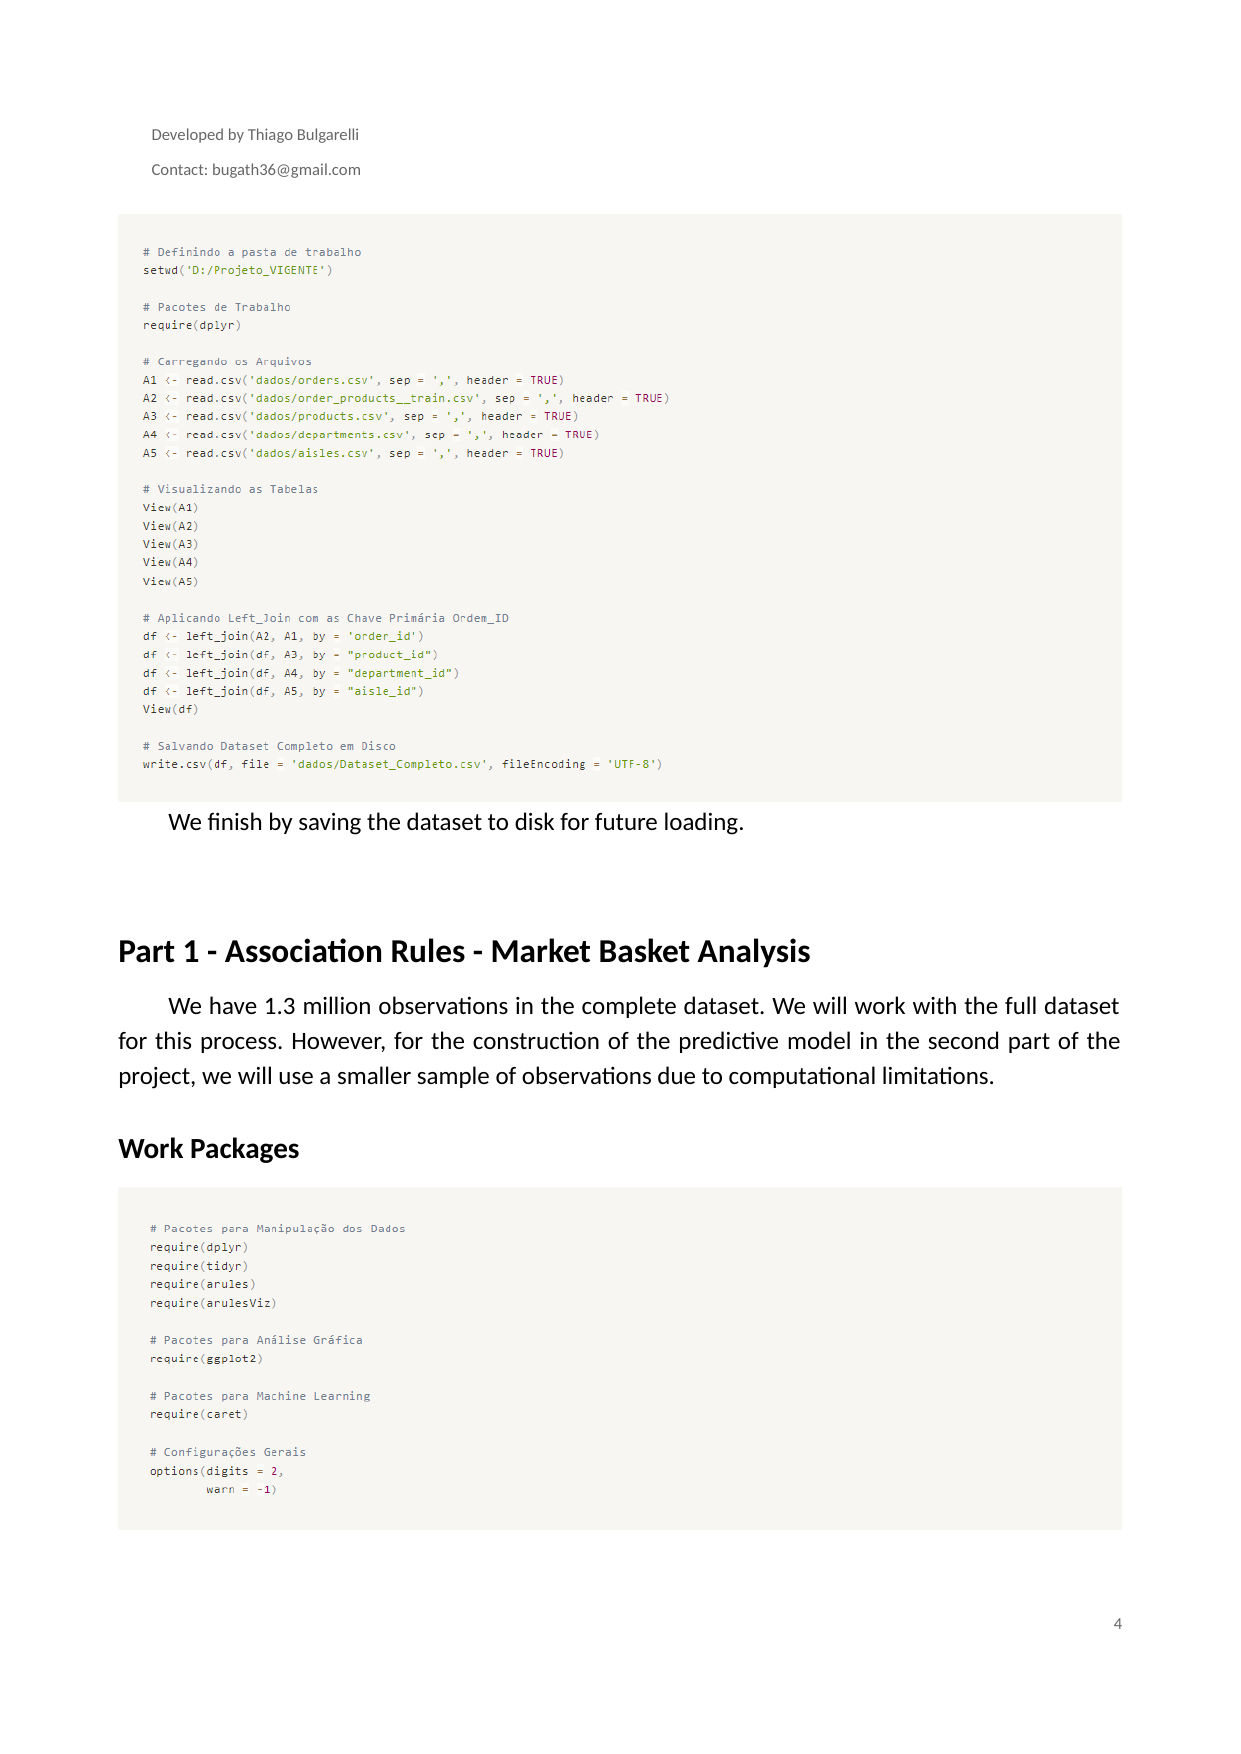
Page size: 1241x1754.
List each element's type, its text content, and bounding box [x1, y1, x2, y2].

picture [118, 214, 1123, 802]
text [118, 209, 1122, 214]
text We finish by saving the dataset to disk for future loading. [118, 802, 1122, 837]
subtitle Part 1 - Association Rules - Market Basket Analysis [118, 931, 1122, 971]
subtitle Work Packages [118, 1130, 1122, 1166]
picture [118, 1187, 1123, 1530]
text We have 1.3 million observations in the complete dataset. We will work with the full dataset for this process. However, for the construction of the predictive model in the second part of the project, we will use a smaller sample of observations due to computational limitations. [118, 990, 1122, 1090]
